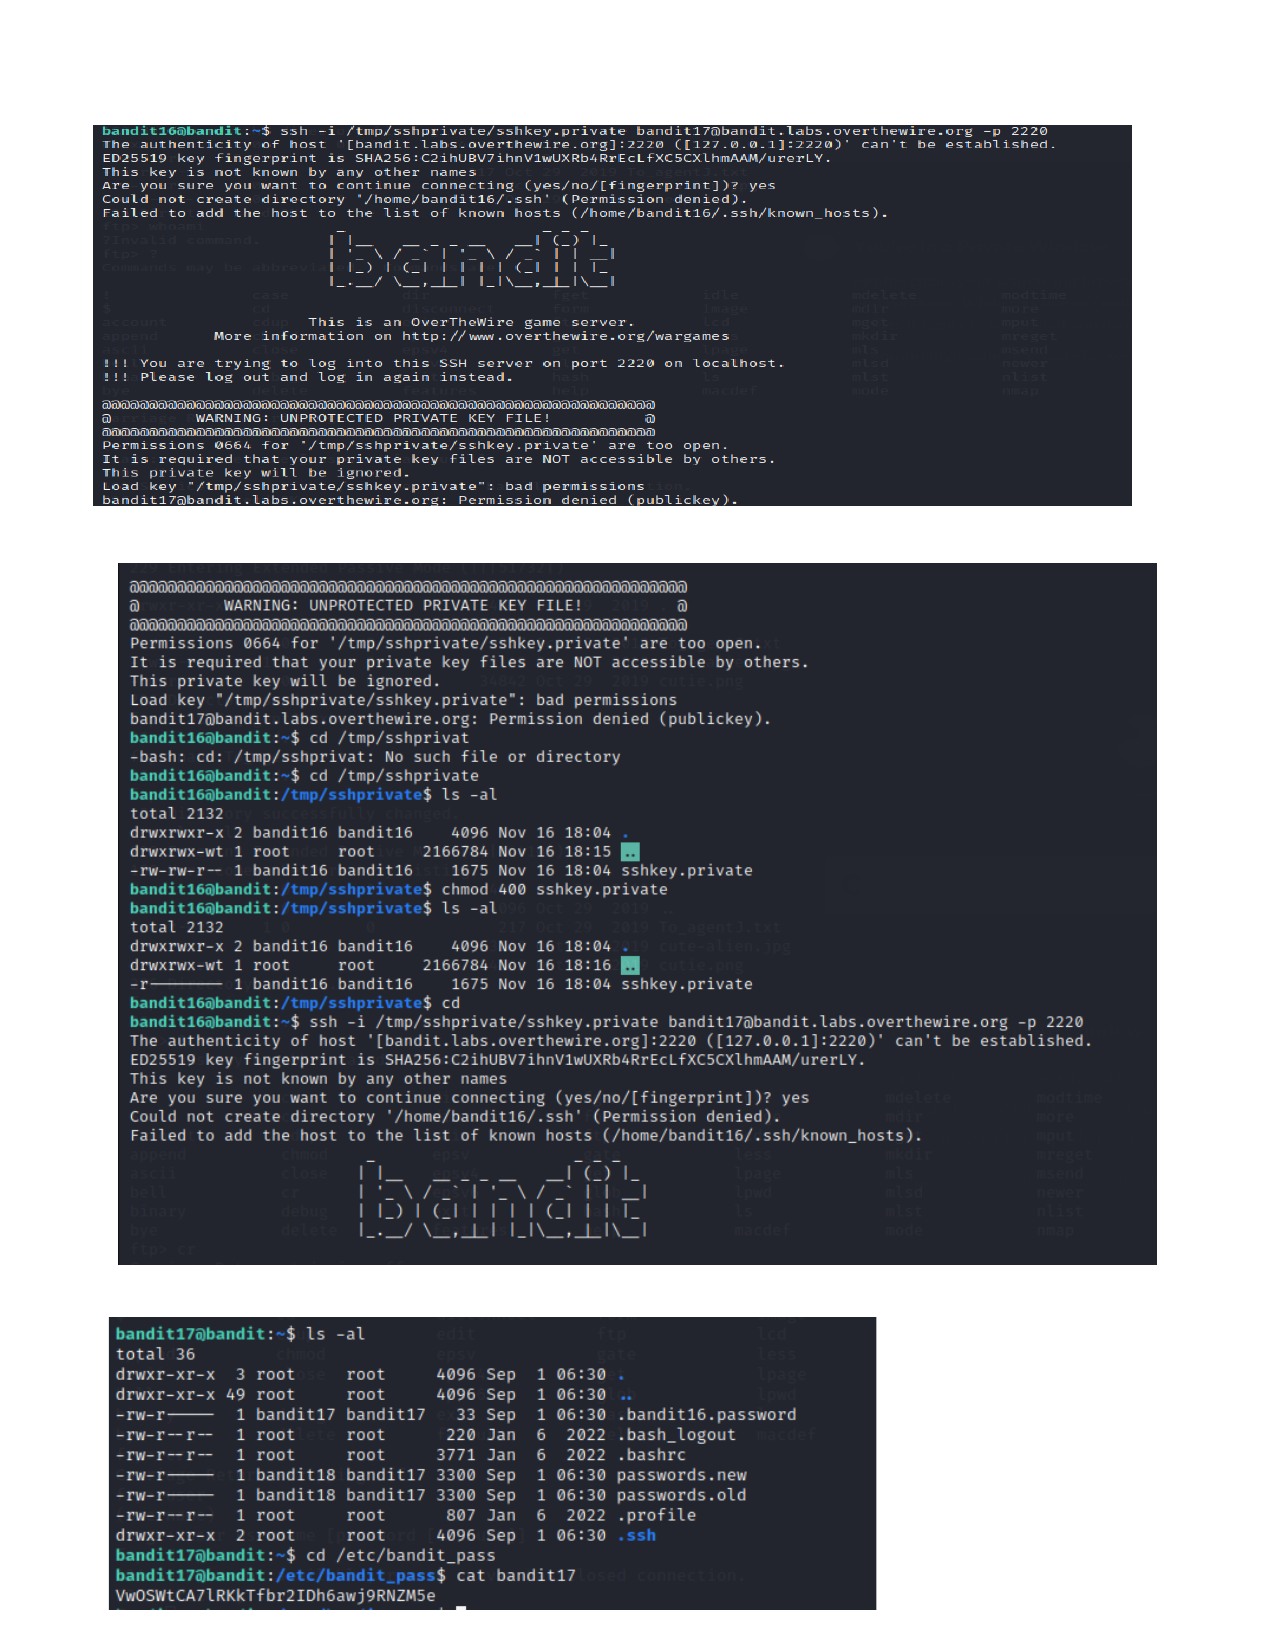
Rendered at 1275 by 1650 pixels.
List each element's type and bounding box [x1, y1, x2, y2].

picture [108, 1317, 877, 1610]
picture [93, 125, 1132, 506]
picture [118, 563, 1157, 1265]
